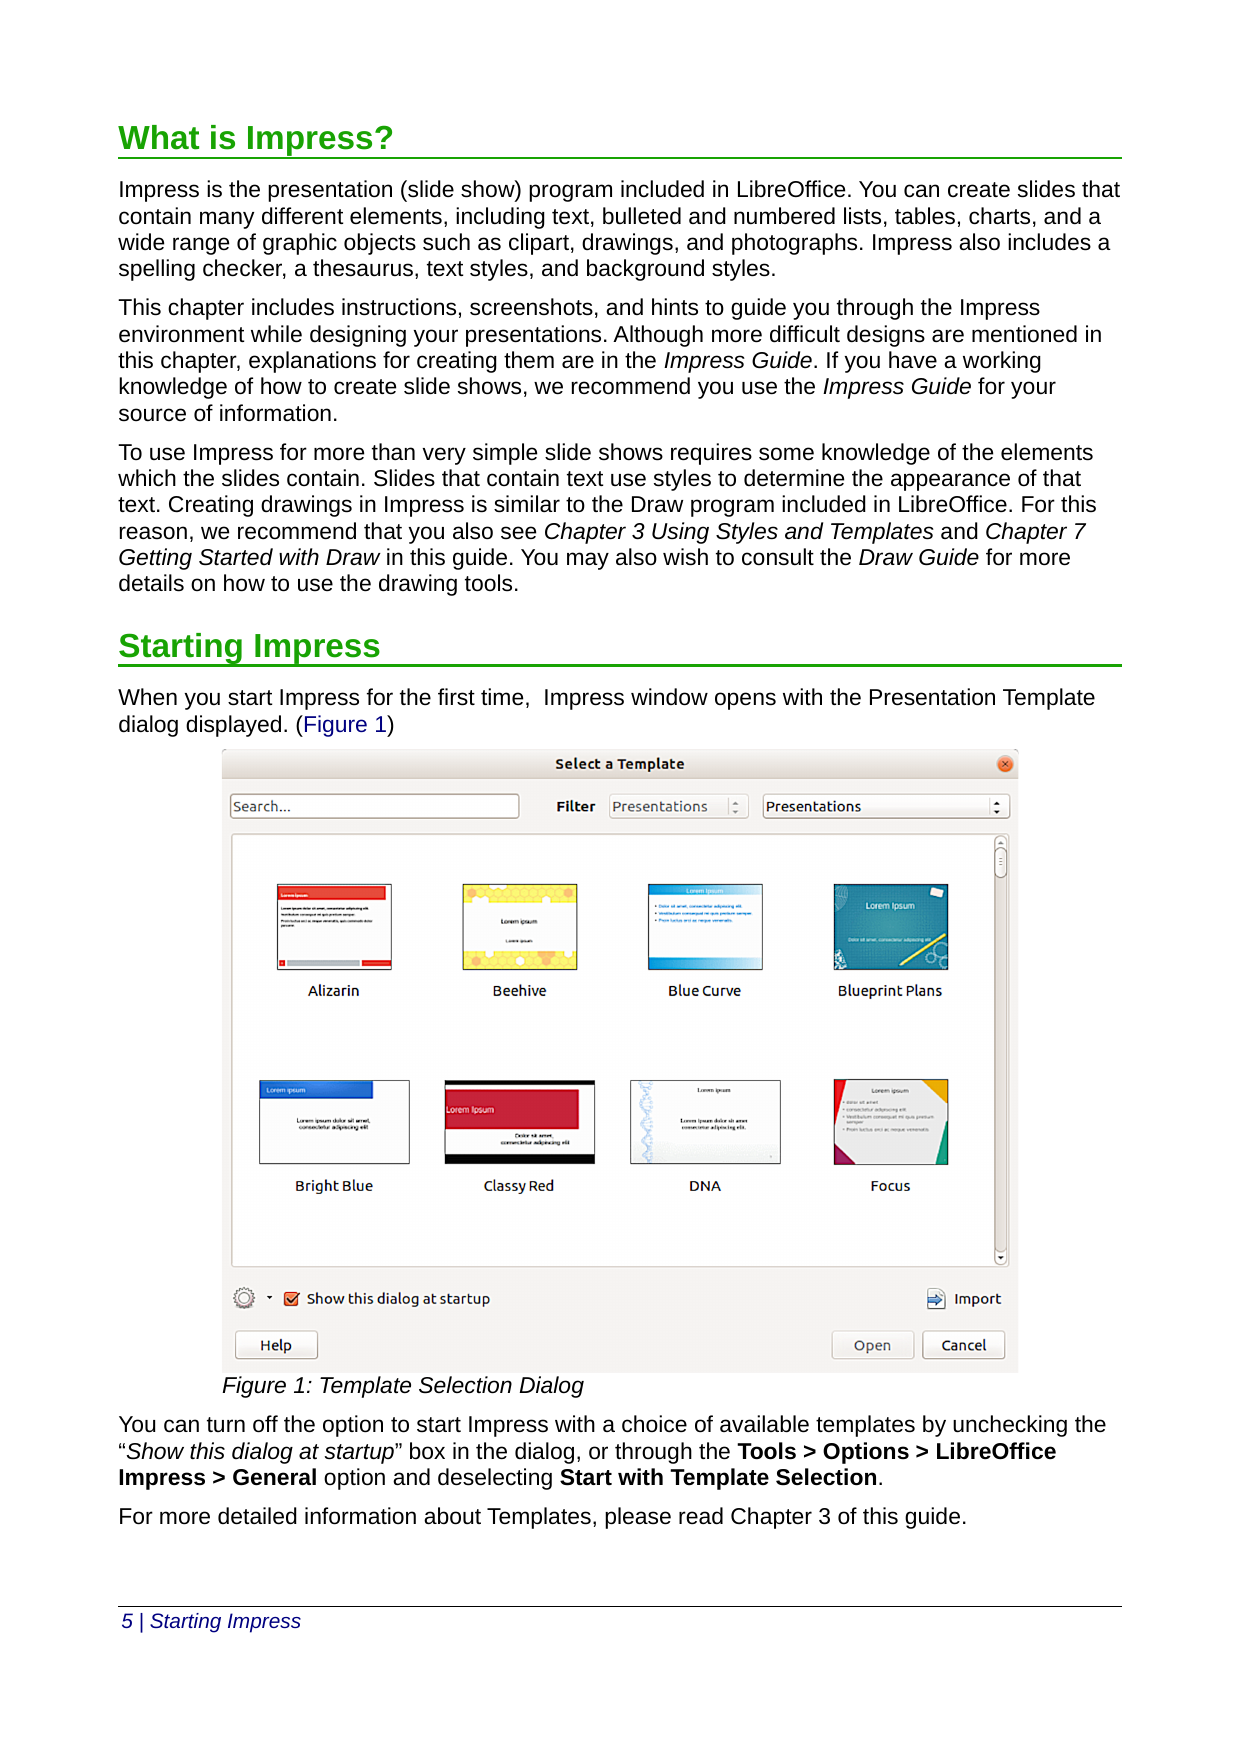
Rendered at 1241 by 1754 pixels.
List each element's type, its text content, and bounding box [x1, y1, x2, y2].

text Figure 1: Template Selection Dialog [222, 1373, 1018, 1399]
text To use Impress for more than very simple slide shows requires some knowledge of the elements which the slides contain. Slides that contain text use styles to determine the appearance of that text. Creating drawings in Impress is similar to the Draw program included in LibreOffice. For this reason, we recommend that you also see Chapter 3 Using Styles and Templates and Chapter 7 Getting Started with Draw in this guide. You may also wish to consult the Draw Guide for more details on how to use the drawing tools. [118, 438, 1122, 597]
list When you start Impress for the first time, Impress window opens with the Presentation Template dialog displayed. (Figure 1) [118, 684, 1122, 737]
text Impress is the presentation (slide show) program included in LibreOffice. You can create slides that contain many different elements, including text, bulleted and numbered lists, tables, charts, and a wide range of graphic objects such as clipart, drawings, and photographs. Impress also includes a spelling checker, a thesaurus, text styles, and background styles. [118, 176, 1122, 282]
list You can turn off the option to start Impress with a choice of available templates by unchecking the “Show this dialog at startup” box in the dialog, or through the Tools > Options > LibreOffice Impress > General option and deselecting Start with Template Selection. [118, 1411, 1122, 1490]
subtitle What is Impress? [118, 118, 1122, 157]
text For more detailed information about Templates, please read Chapter 3 of this guide. [118, 1503, 1122, 1529]
picture [221, 749, 1019, 1373]
text This chapter includes instructions, screenshots, and hints to guide you through the Impress environment while designing your presentations. Although more difficult designs are mentioned in this chapter, explanations for creating them are in the Impress Guide. If you have a working knowledge of how to create slide shows, we recommend you use the Impress Guide for your source of information. [118, 294, 1122, 426]
subtitle Starting Impress [118, 626, 1122, 664]
